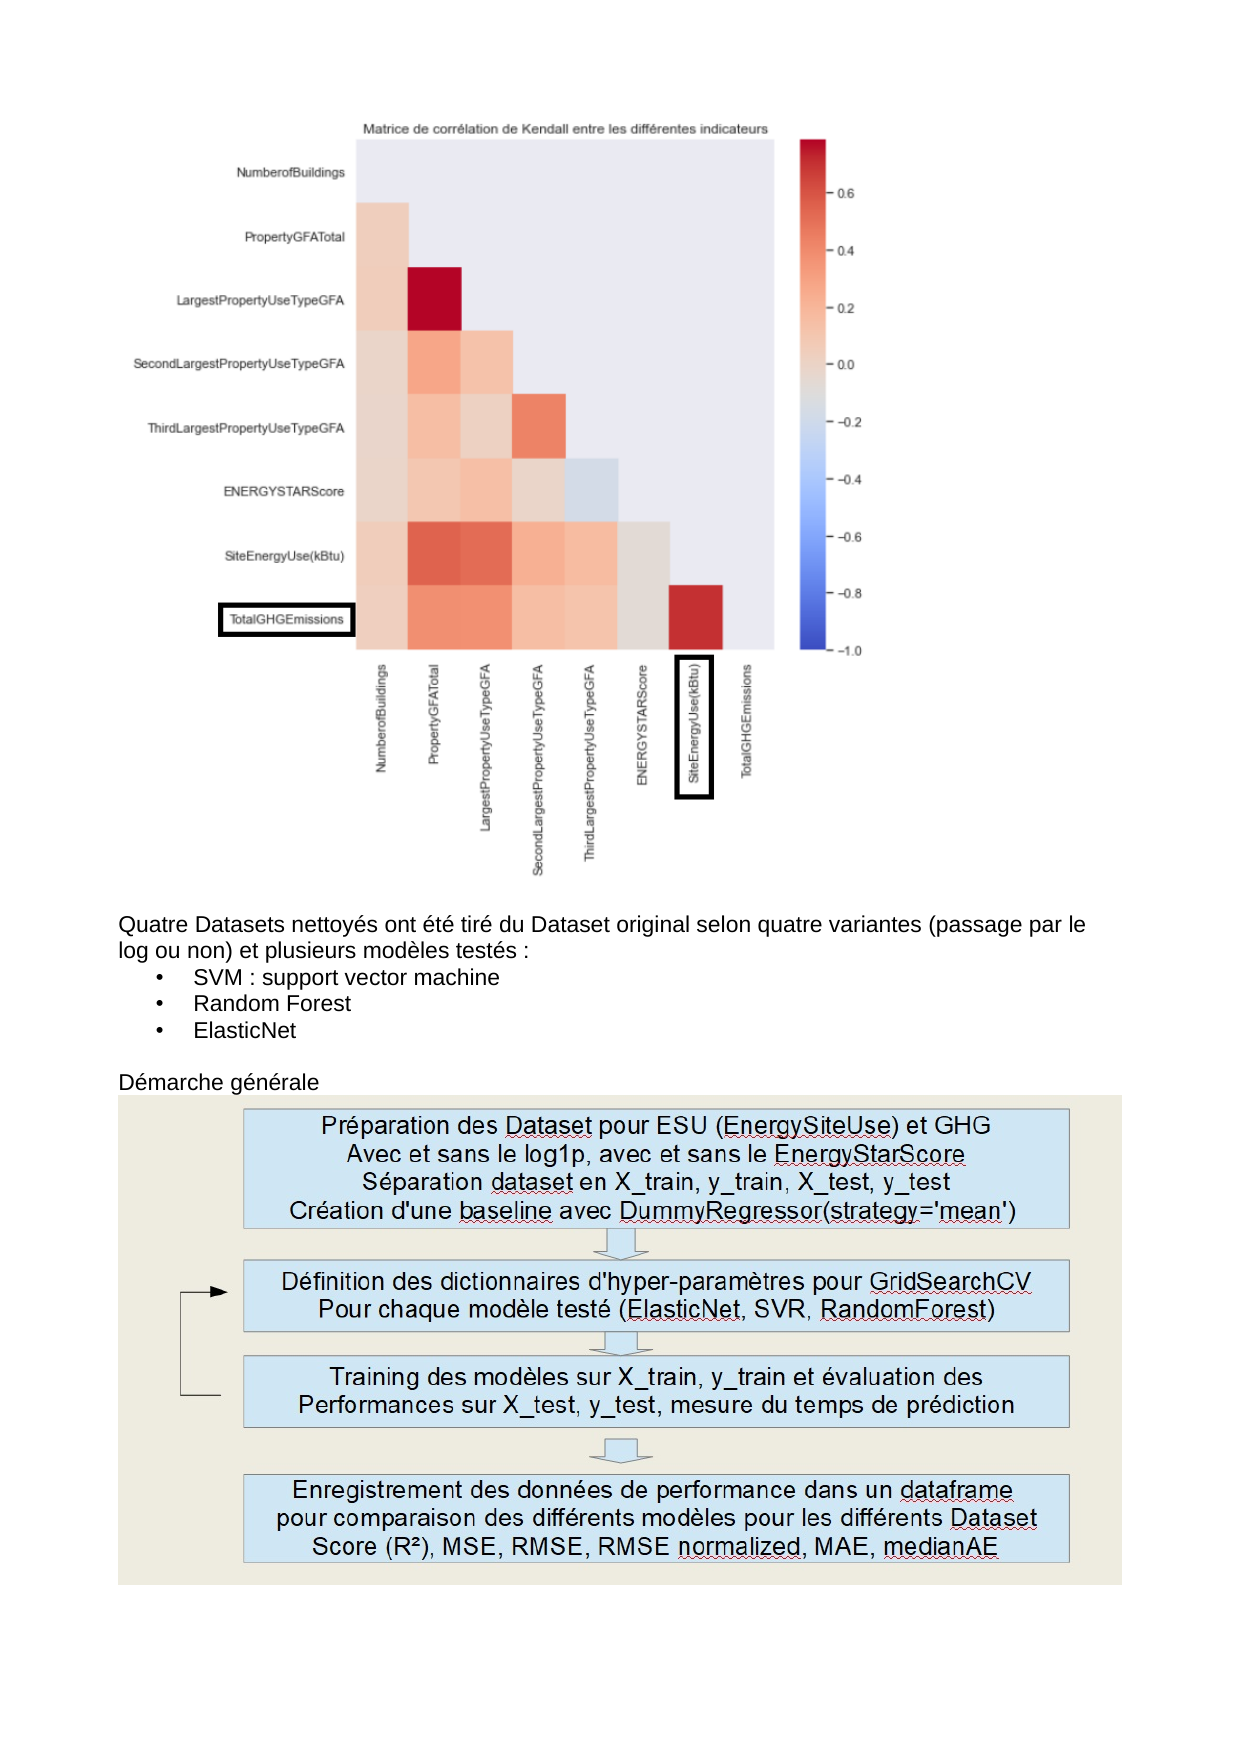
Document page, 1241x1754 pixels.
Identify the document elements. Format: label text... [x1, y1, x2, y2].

text Démarche générale [118, 1069, 1122, 1095]
list ElasticNet [156, 1017, 1122, 1043]
text Quatre Datasets nettoyés ont été tiré du Dataset original selon quatre variantes (passage par le log ou non) et plusieurs modèles testés : [118, 911, 1122, 964]
list Random Forest [156, 990, 1122, 1017]
picture [118, 118, 887, 885]
picture [118, 1095, 1122, 1585]
list SVM : support vector machine [156, 964, 1122, 990]
